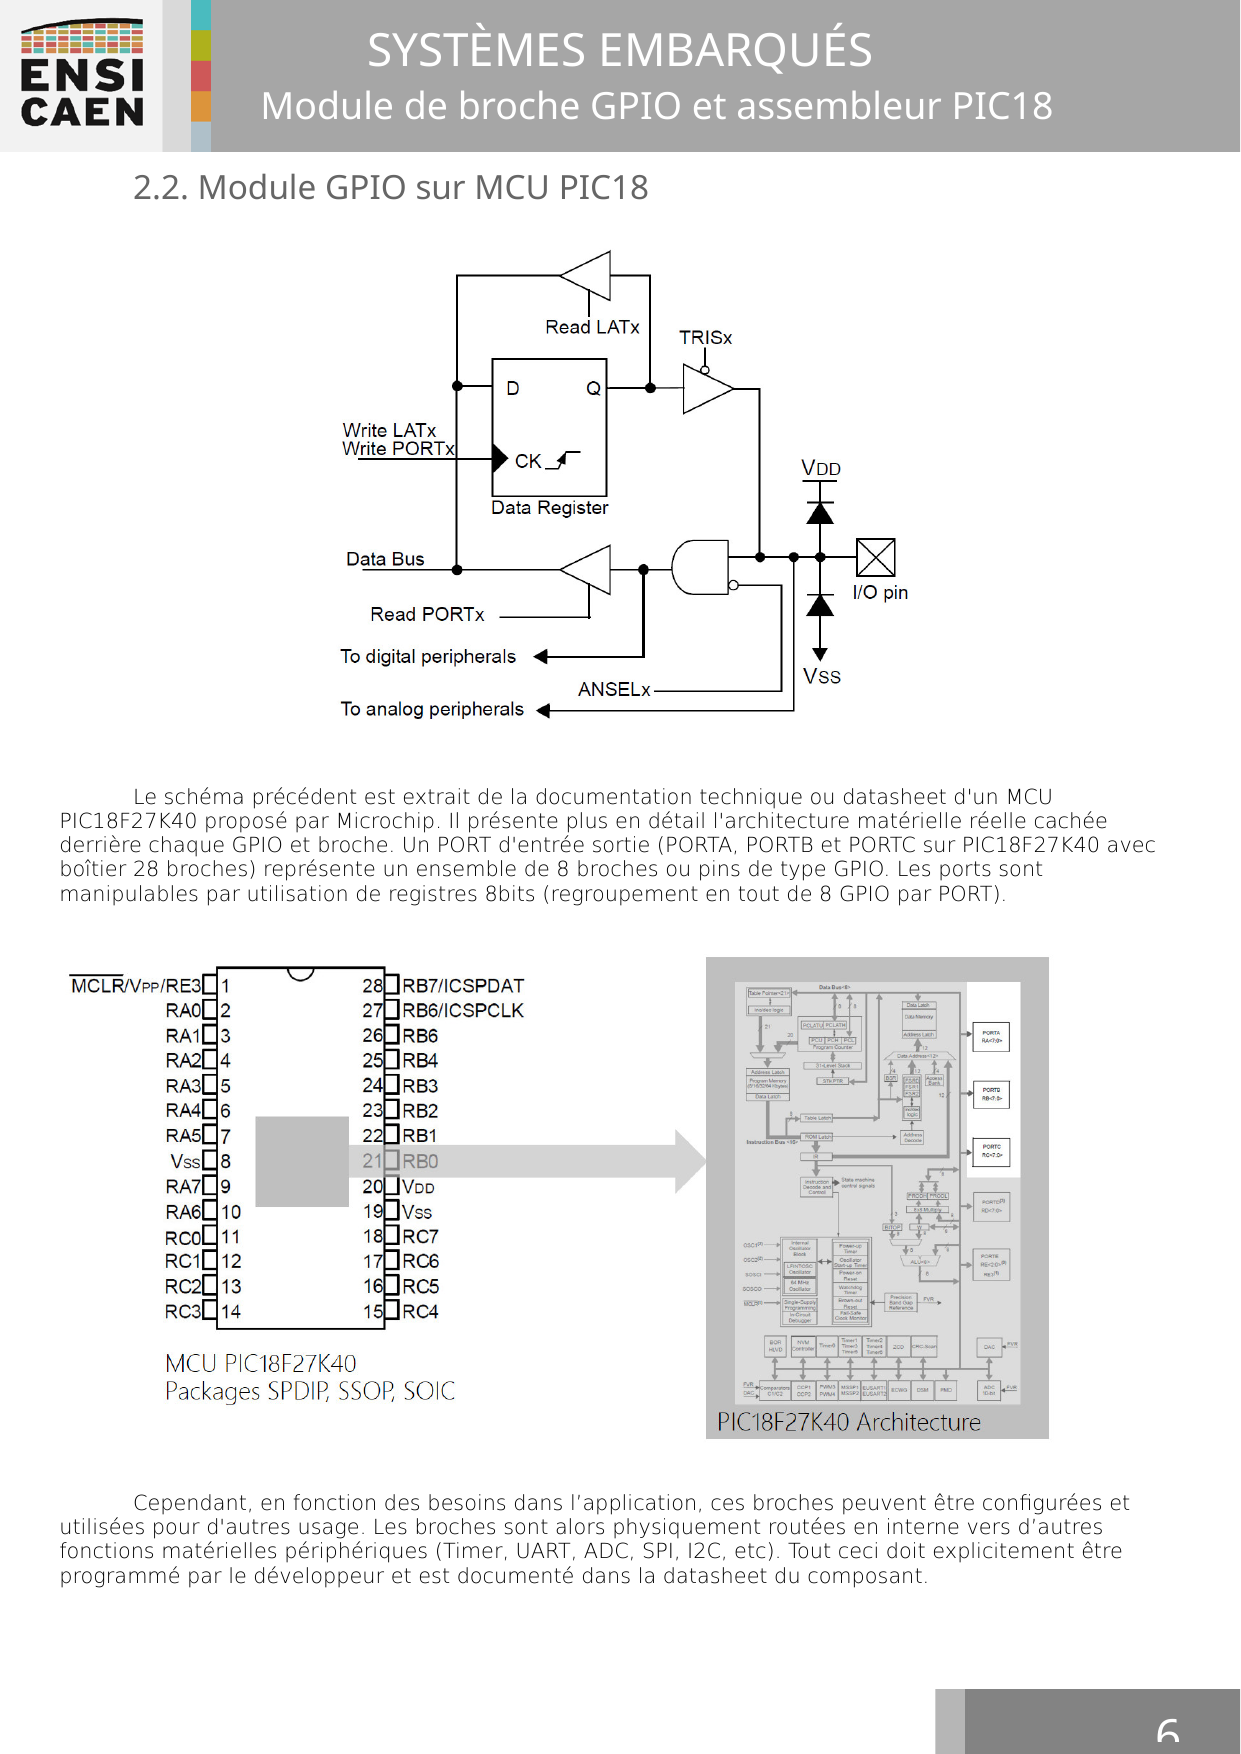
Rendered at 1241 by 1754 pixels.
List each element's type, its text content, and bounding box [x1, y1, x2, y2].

picture [326, 243, 914, 727]
picture [935, 1689, 1241, 1754]
picture [0, 0, 1241, 152]
text Le schéma précédent est extrait de la documentation technique ou datasheet d'un MCU PIC18F27K40 proposé par Microchip. Il présente plus en détail l'architecture matérielle réelle cachée derrière chaque GPIO et broche. Un PORT d'entrée sortie (PORTA, PORTB et PORTC sur PIC18F27K40 avec boîtier 28 broches) représente un ensemble de 8 broches ou pins de type GPIO. Les ports sont manipulables par utilisation de registres 8bits (regroupement en tout de 8 GPIO par PORT). [59, 785, 1181, 906]
text 2.2. Module GPIO sur MCU PIC18 [59, 164, 1181, 209]
picture [59, 954, 1092, 1443]
text Cependant, en fonction des besoins dans l’application, ces broches peuvent être configurées et utilisées pour d'autres usage. Les broches sont alors physiquement routées en interne vers d’autres fonctions matérielles périphériques (Timer, UART, ADC, SPI, I2C, etc). Tout ceci doit explicitement être programmé par le développeur et est documenté dans la datasheet du composant. [59, 1491, 1181, 1588]
